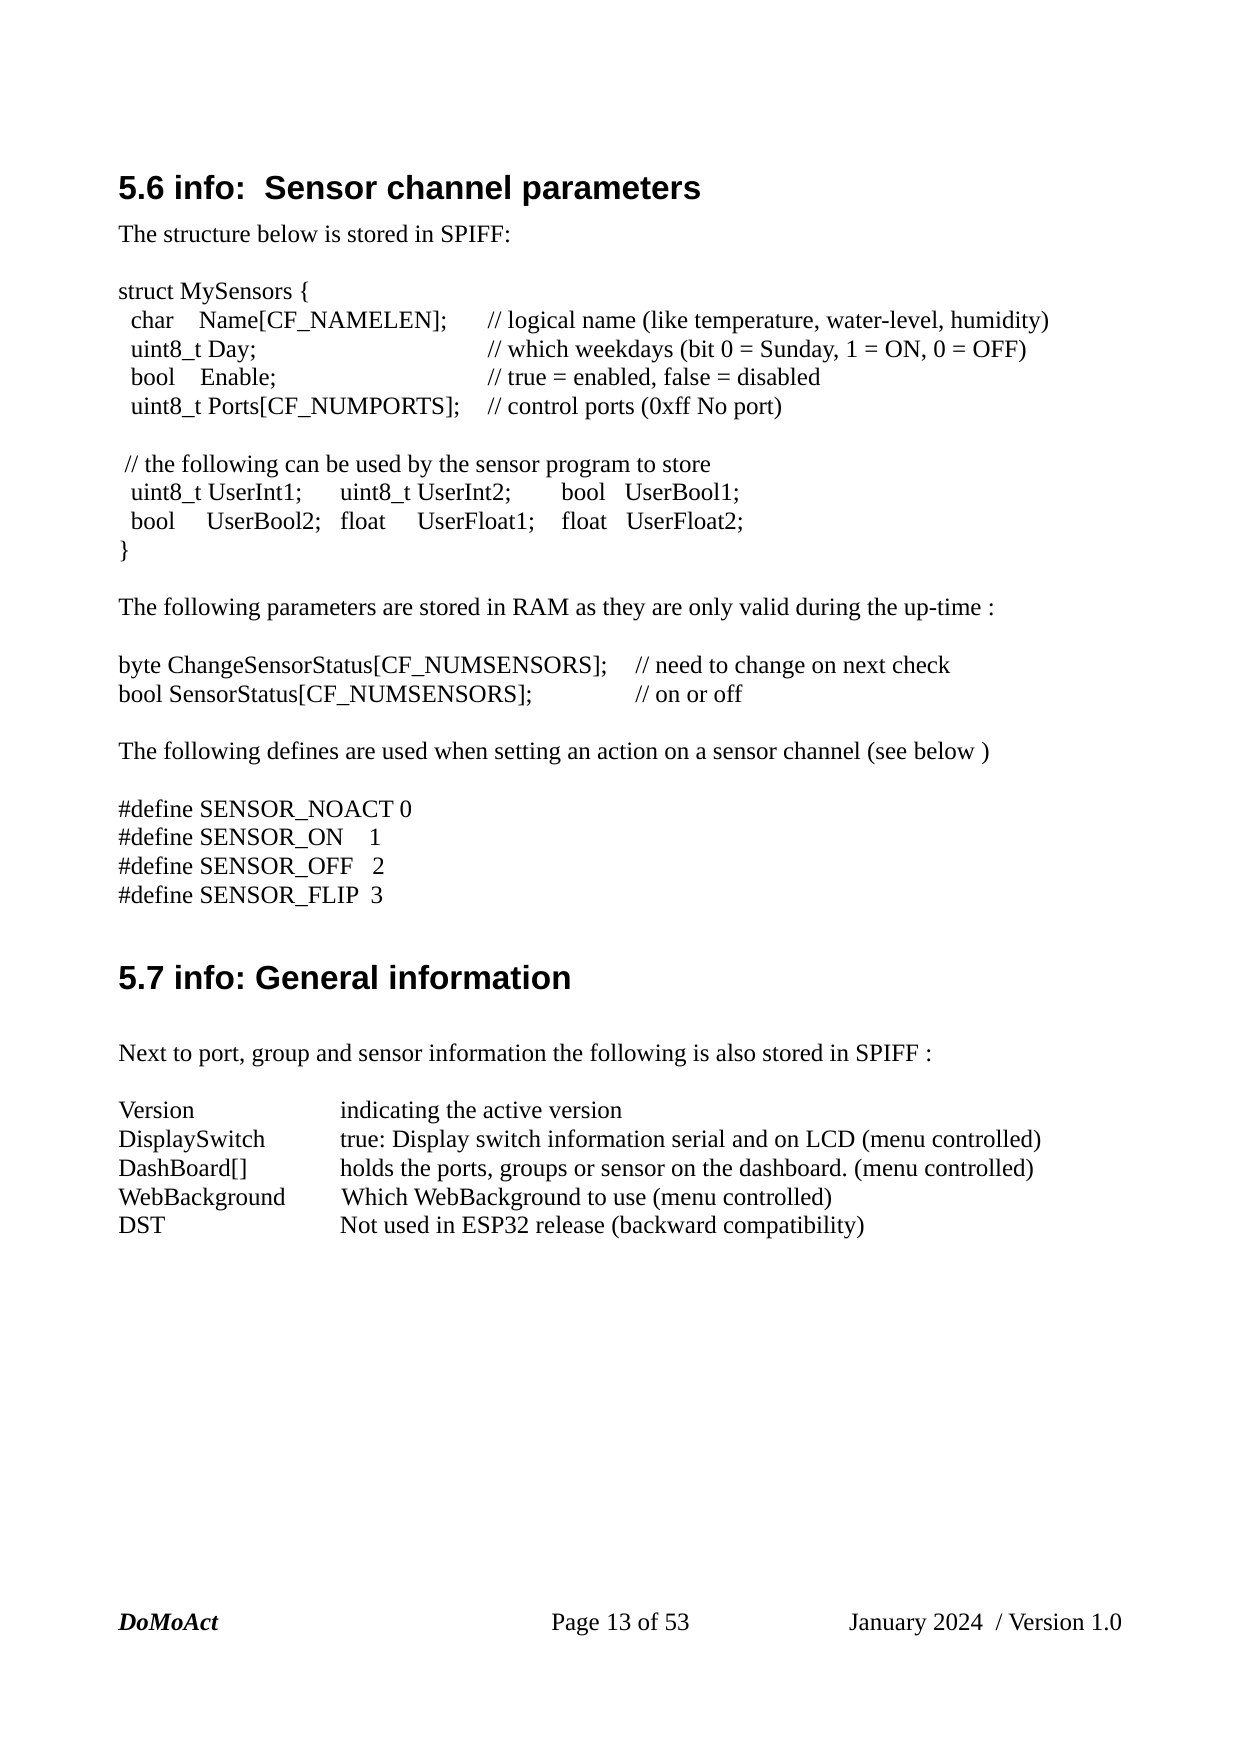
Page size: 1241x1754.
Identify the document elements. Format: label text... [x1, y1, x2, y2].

text char Name[CF_NAMELEN]; // logical name (like temperature, water-level, humidity) [118, 305, 1122, 334]
text DashBoard[] holds the ports, groups or sensor on the dashboard. (menu controlled) [118, 1153, 1122, 1182]
text #define SENSOR_ON 1 [118, 822, 1122, 851]
text #define SENSOR_FLIP 3 [118, 880, 1122, 909]
text Next to port, group and sensor information the following is also stored in SPIFF : [118, 1038, 1122, 1067]
text bool SensorStatus[CF_NUMSENSORS]; // on or off [118, 679, 1122, 707]
text } [118, 535, 1122, 564]
text bool UserBool2; float UserFloat1; float UserFloat2; [118, 506, 1122, 535]
text Version indicating the active version [118, 1095, 1122, 1124]
subtitle 5.7 info: General information [118, 958, 1122, 997]
text #define SENSOR_NOACT 0 [118, 794, 1122, 822]
text // the following can be used by the sensor program to store [118, 449, 1122, 477]
text uint8_t Day; // which weekdays (bit 0 = Sunday, 1 = ON, 0 = OFF) [118, 334, 1122, 362]
text uint8_t Ports[CF_NUMPORTS]; // control ports (0xff No port) [118, 391, 1122, 420]
text WebBackground Which WebBackground to use (menu controlled) [118, 1182, 1122, 1210]
subtitle 5.6 info: Sensor channel parameters [118, 168, 1122, 206]
text bool Enable; // true = enabled, false = disabled [118, 362, 1122, 391]
text uint8_t UserInt1; uint8_t UserInt2; bool UserBool1; [118, 477, 1122, 506]
text DST Not used in ESP32 release (backward compatibility) [118, 1210, 1122, 1239]
text #define SENSOR_OFF 2 [118, 851, 1122, 880]
text DisplaySwitch true: Display switch information serial and on LCD (menu controlled) [118, 1124, 1122, 1153]
text The following parameters are stored in RAM as they are only valid during the up-time : [118, 592, 1122, 621]
text The structure below is stored in SPIFF: [118, 219, 1122, 247]
text struct MySensors { [118, 276, 1122, 305]
text The following defines are used when setting an action on a sensor channel (see below ) [118, 736, 1122, 765]
text byte ChangeSensorStatus[CF_NUMSENSORS]; // need to change on next check [118, 650, 1122, 679]
